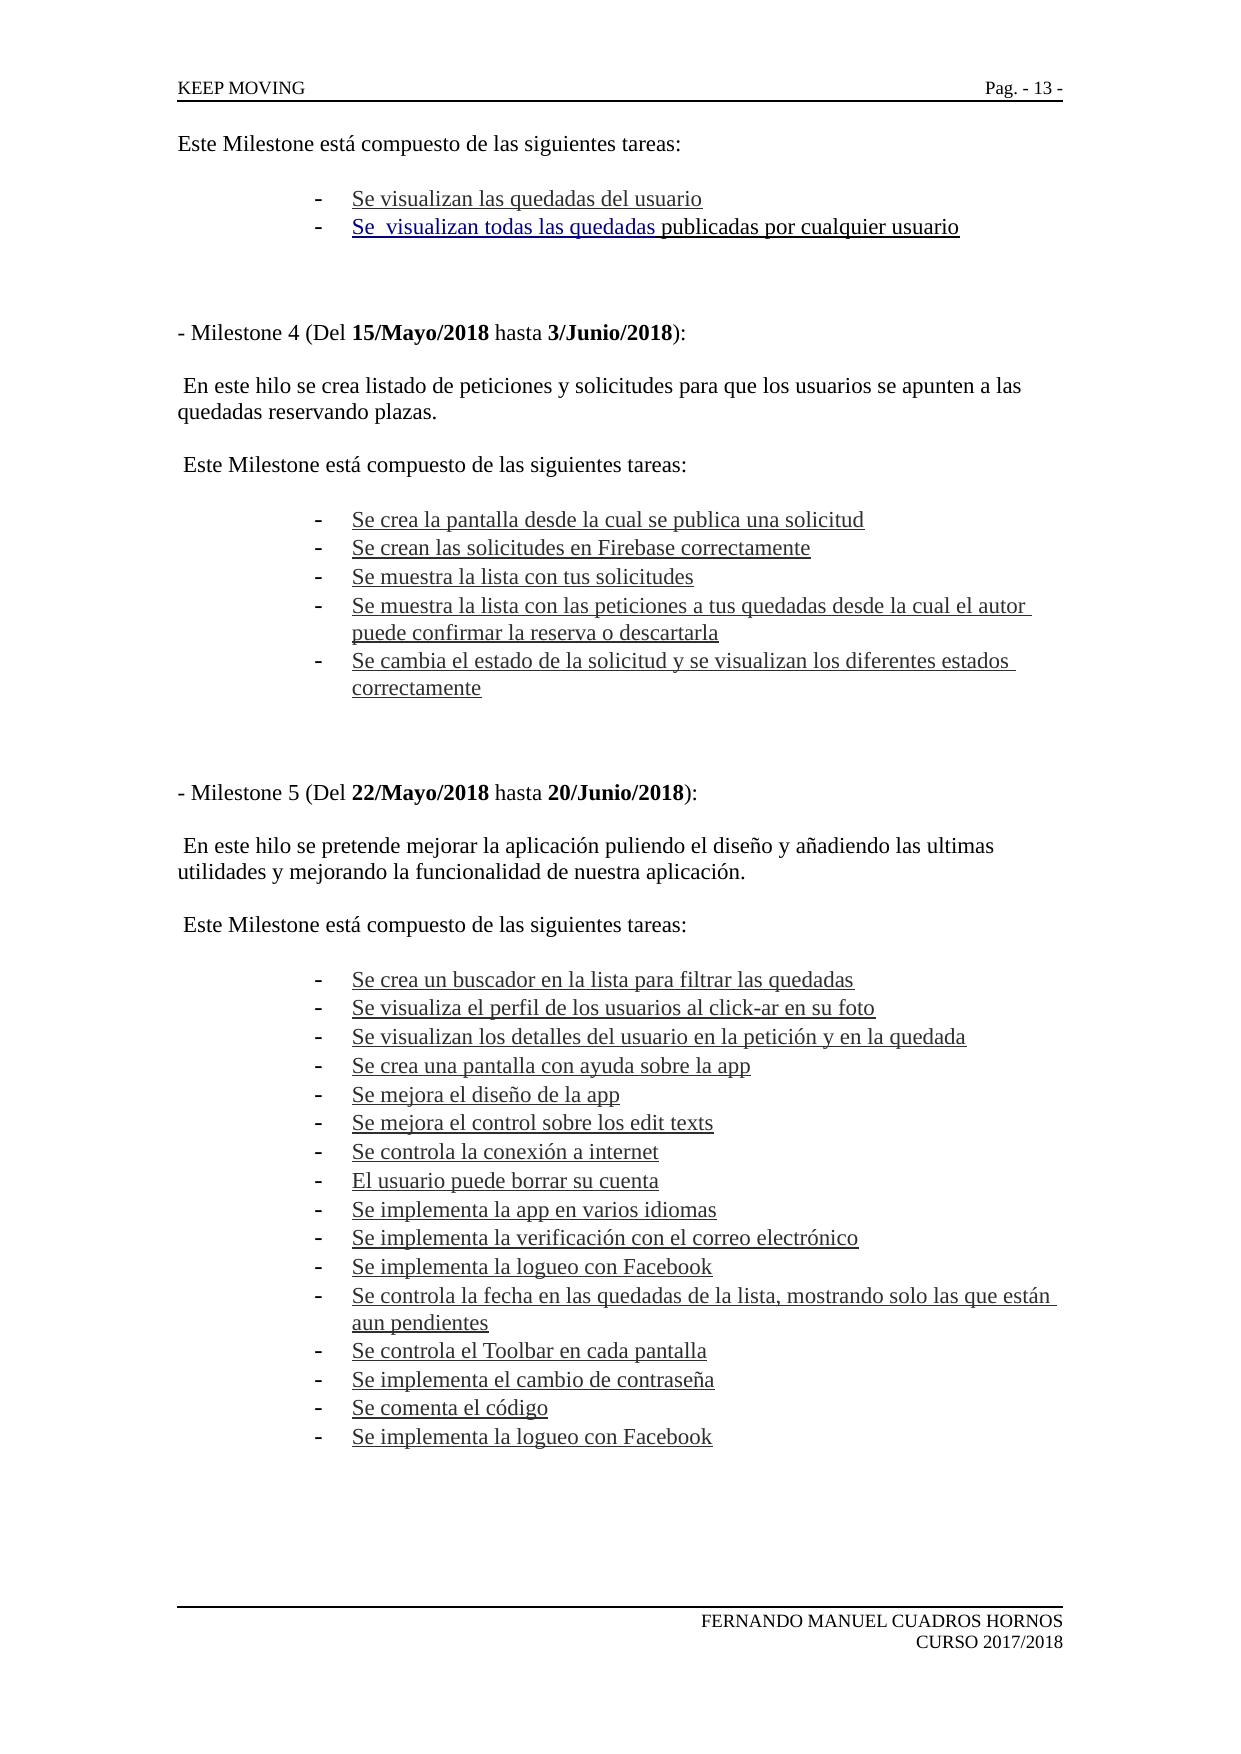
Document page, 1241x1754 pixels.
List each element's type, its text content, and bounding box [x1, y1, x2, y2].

list Se muestra la lista con tus solicitudes [314, 561, 1063, 590]
list Se implementa la app en varios idiomas [314, 1194, 1063, 1222]
list El usuario puede borrar su cuenta [314, 1165, 1063, 1194]
list Se visualiza el perfil de los usuarios al click-ar en su foto [314, 992, 1063, 1021]
list Se visualizan todas las quedadas publicadas por cualquier usuario [314, 211, 1063, 240]
list Se visualizan los detalles del usuario en la petición y en la quedada [314, 1021, 1063, 1050]
list Se implementa la logueo con Facebook [314, 1421, 1063, 1450]
list Se implementa la verificación con el correo electrónico [314, 1222, 1063, 1251]
list Se crea una pantalla con ayuda sobre la app [314, 1050, 1063, 1079]
list Se cambia el estado de la solicitud y se visualizan los diferentes estados correctamente [314, 645, 1063, 700]
list Se implementa la logueo con Facebook [314, 1251, 1063, 1280]
list Se crean las solicitudes en Firebase correctamente [314, 532, 1063, 561]
list Se visualizan las quedadas del usuario [314, 183, 1063, 211]
list Se comenta el código [314, 1392, 1063, 1421]
list Se mejora el diseño de la app [314, 1079, 1063, 1107]
text Este Milestone está compuesto de las siguientes tareas: [177, 451, 1063, 477]
text Este Milestone está compuesto de las siguientes tareas: [177, 911, 1063, 937]
list Se mejora el control sobre los edit texts [314, 1107, 1063, 1136]
list Se crea un buscador en la lista para filtrar las quedadas [314, 964, 1063, 992]
list Se muestra la lista con las peticiones a tus quedadas desde la cual el autor puede confirmar la reserva o descartarla [314, 590, 1063, 645]
text En este hilo se crea listado de peticiones y solicitudes para que los usuarios se apunten a las quedadas reservando plazas. [177, 372, 1063, 424]
text En este hilo se pretende mejorar la aplicación puliendo el diseño y añadiendo las ultimas utilidades y mejorando la funcionalidad de nuestra aplicación. [177, 832, 1063, 884]
list Se controla la fecha en las quedadas de la lista, mostrando solo las que están aun pendientes [314, 1280, 1063, 1335]
list Se implementa el cambio de contraseña [314, 1364, 1063, 1392]
list Se crea la pantalla desde la cual se publica una solicitud [314, 504, 1063, 532]
text - Milestone 4 (Del 15/Mayo/2018 hasta 3/Junio/2018): [177, 319, 1063, 346]
text - Milestone 5 (Del 22/Mayo/2018 hasta 20/Junio/2018): [177, 779, 1063, 806]
list Se controla la conexión a internet [314, 1136, 1063, 1165]
list Se controla el Toolbar en cada pantalla [314, 1335, 1063, 1364]
text Este Milestone está compuesto de las siguientes tareas: [177, 130, 1063, 156]
